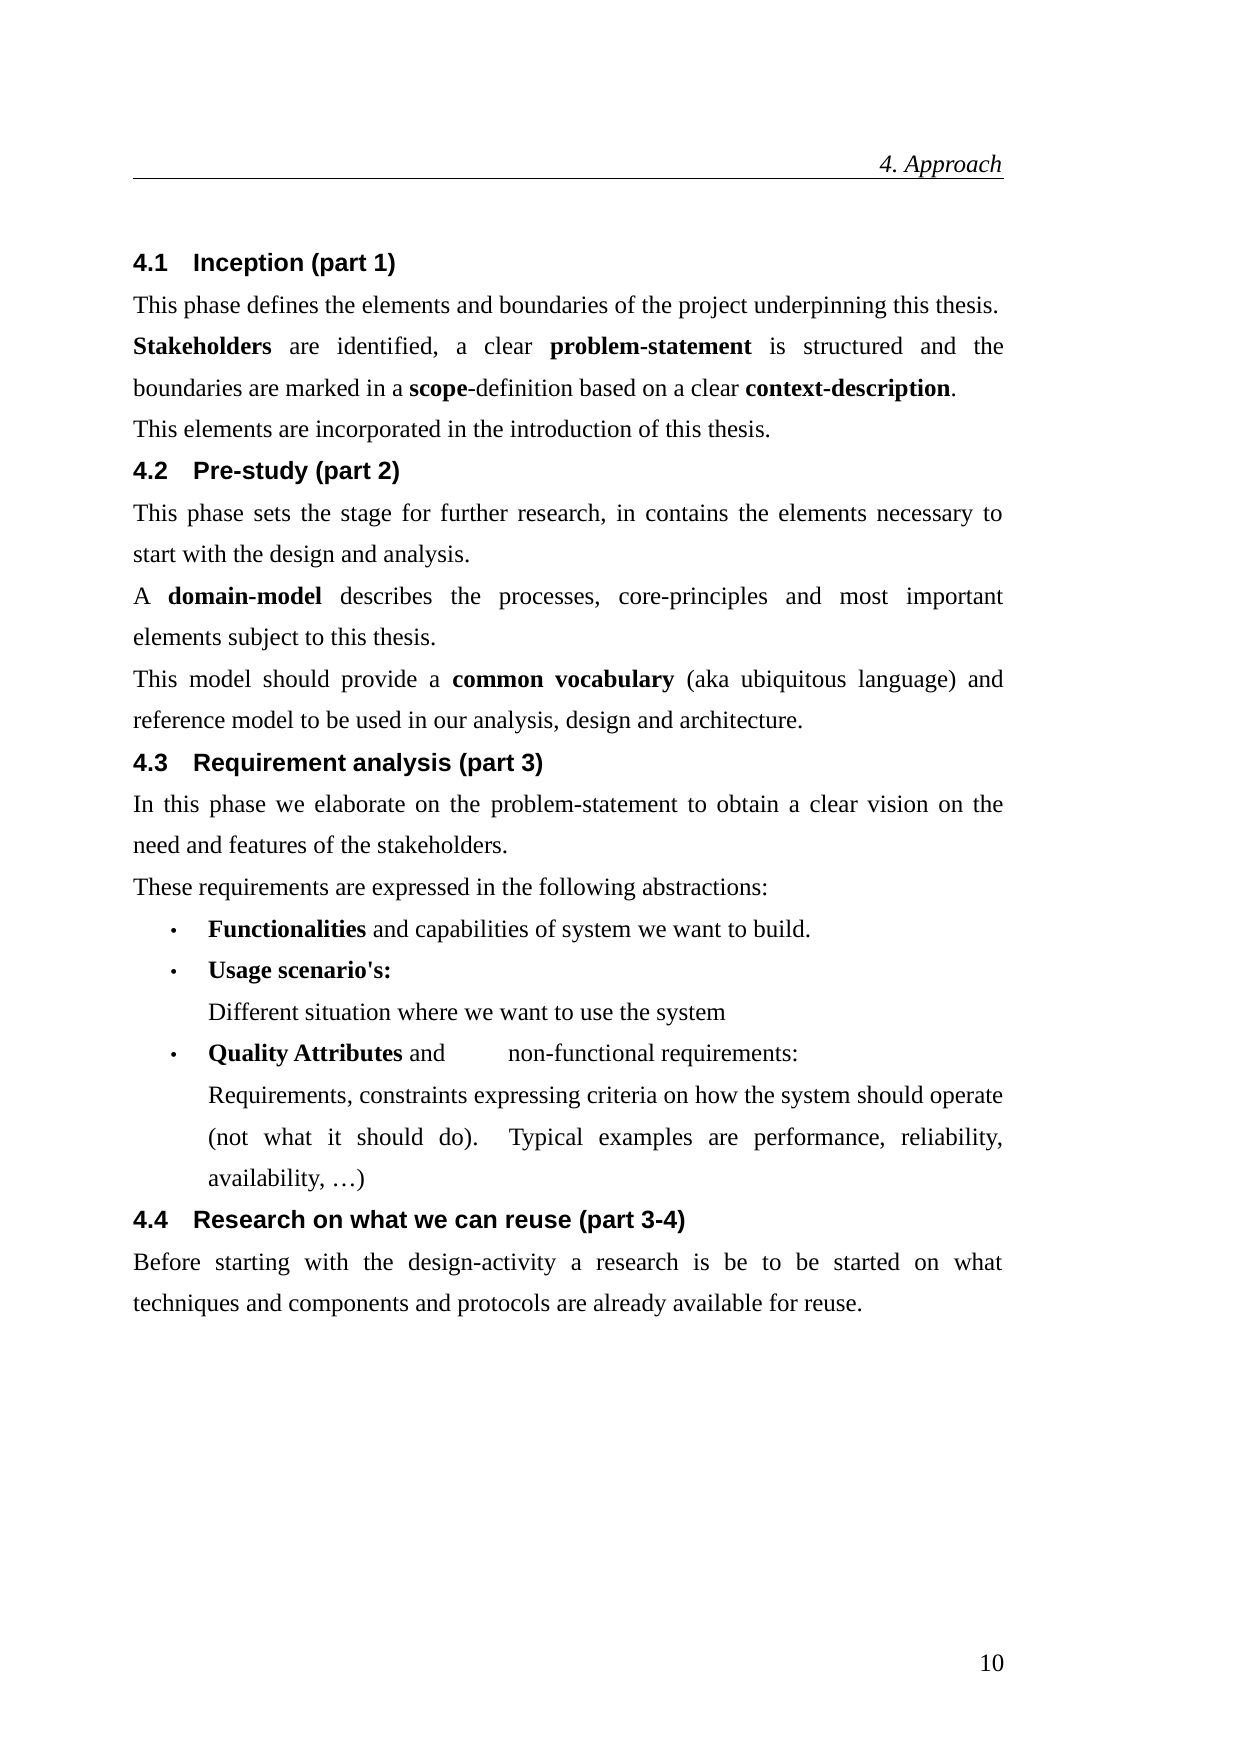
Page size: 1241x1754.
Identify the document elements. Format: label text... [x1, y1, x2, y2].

text This phase defines the elements and boundaries of the project underpinning this thesis. [133, 291, 1004, 318]
list Quality Attributes and non-functional requirements: Requirements, constraints expressing criteria on how the system should operate (not what it should do). Typical examples are performance, reliability, availability, …) [170, 1039, 1004, 1192]
text This phase sets the stage for further research, in contains the elements necessary to start with the design and analysis. [133, 499, 1004, 568]
text Stakeholders are identified, a clear problem-statement is structured and the boundaries are marked in a scope-definition based on a clear context-description. [133, 332, 1004, 402]
list Functionalities and capabilities of system we want to build. [170, 915, 1004, 942]
text A domain-model describes the processes, core-principles and most important elements subject to this thesis. [133, 582, 1004, 651]
subtitle Inception (part 1) [133, 249, 1004, 277]
text This elements are incorporated in the introduction of this thesis. [133, 415, 1004, 443]
subtitle Requirement analysis (part 3) [133, 748, 1004, 776]
subtitle Pre-study (part 2) [133, 457, 1004, 485]
subtitle Research on what we can reuse (part 3-4) [133, 1206, 1004, 1234]
list Usage scenario's: Different situation where we want to use the system [170, 956, 1004, 1026]
text Before starting with the design-activity a research is be to be started on what techniques and components and protocols are already available for reuse. [133, 1248, 1004, 1317]
text This model should provide a common vocabulary (aka ubiquitous language) and reference model to be used in our analysis, design and architecture. [133, 665, 1004, 734]
text These requirements are expressed in the following abstractions: [133, 873, 1004, 901]
text In this phase we elaborate on the problem-statement to obtain a clear vision on the need and features of the stakeholders. [133, 790, 1004, 859]
